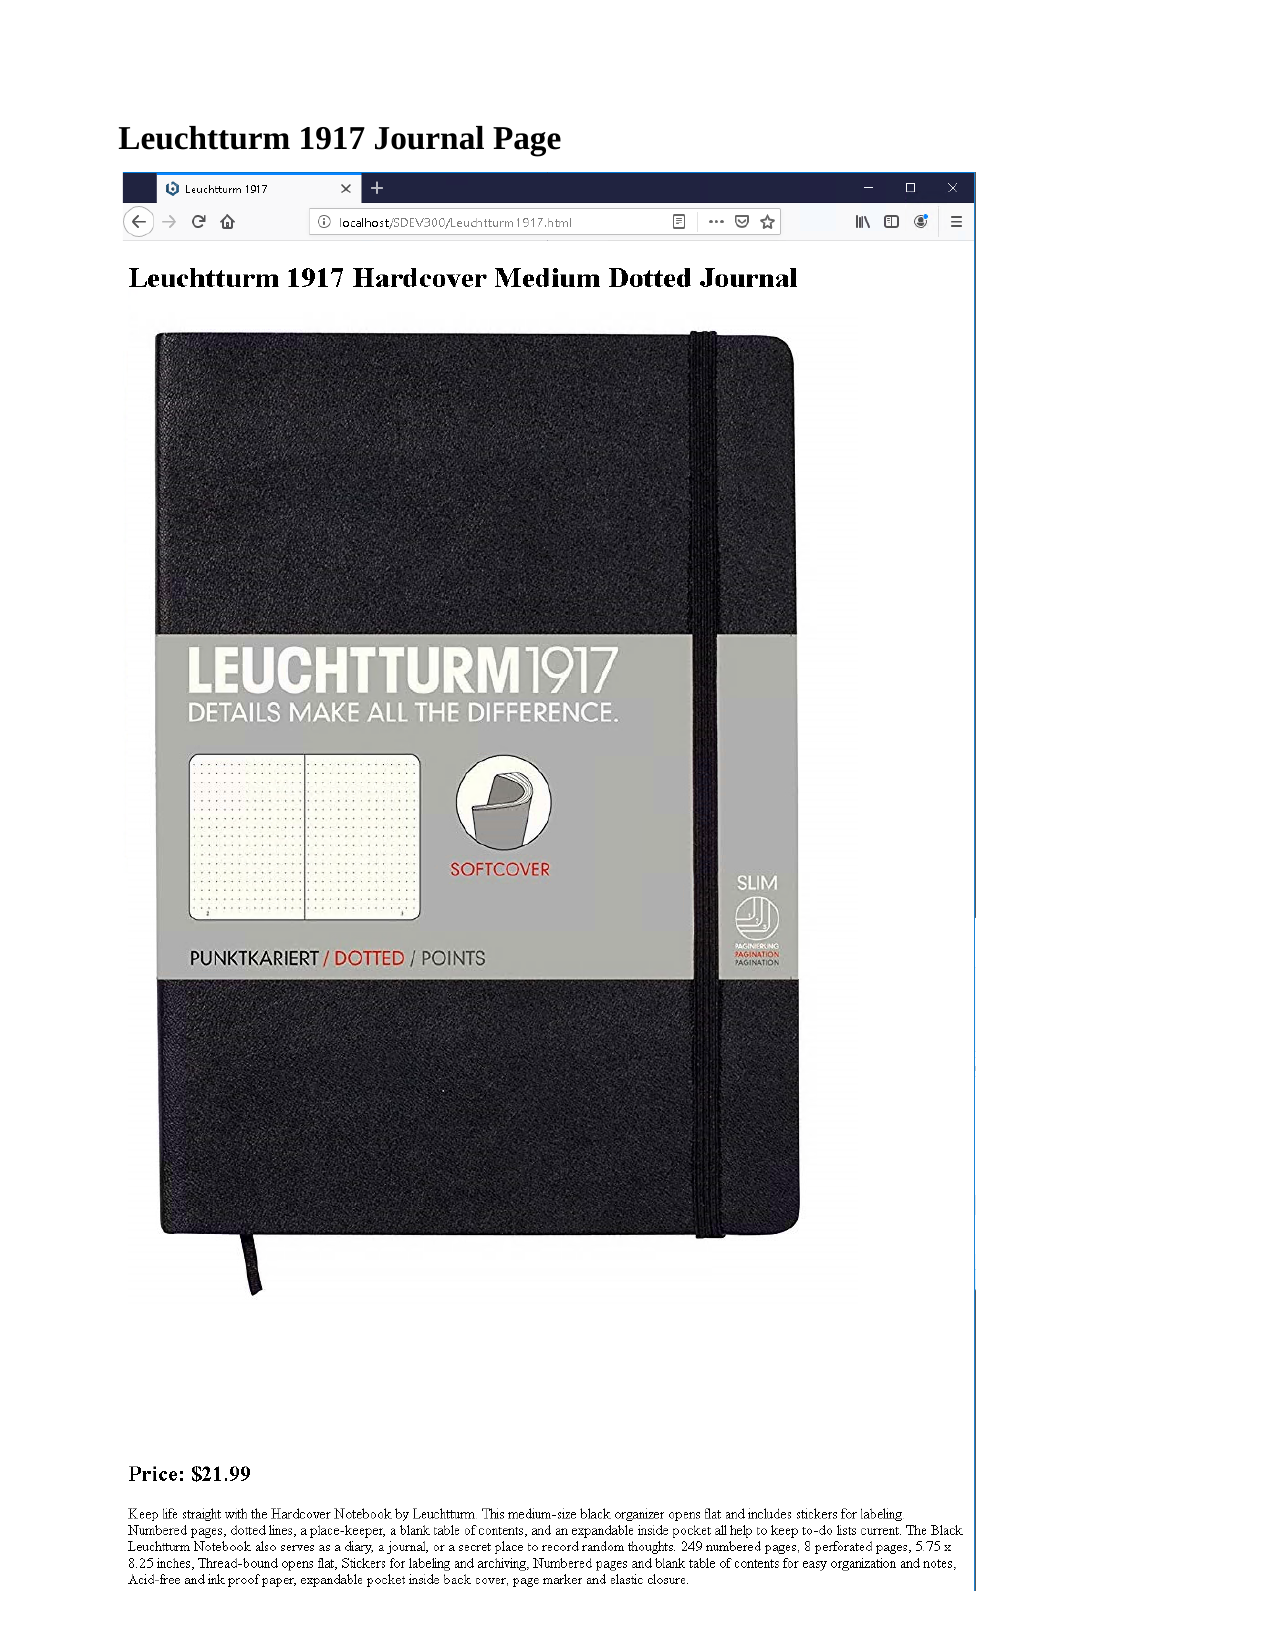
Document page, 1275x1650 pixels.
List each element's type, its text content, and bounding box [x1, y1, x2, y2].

picture [122, 172, 976, 1591]
text Leuchtturm 1917 Journal Page [118, 118, 1157, 156]
